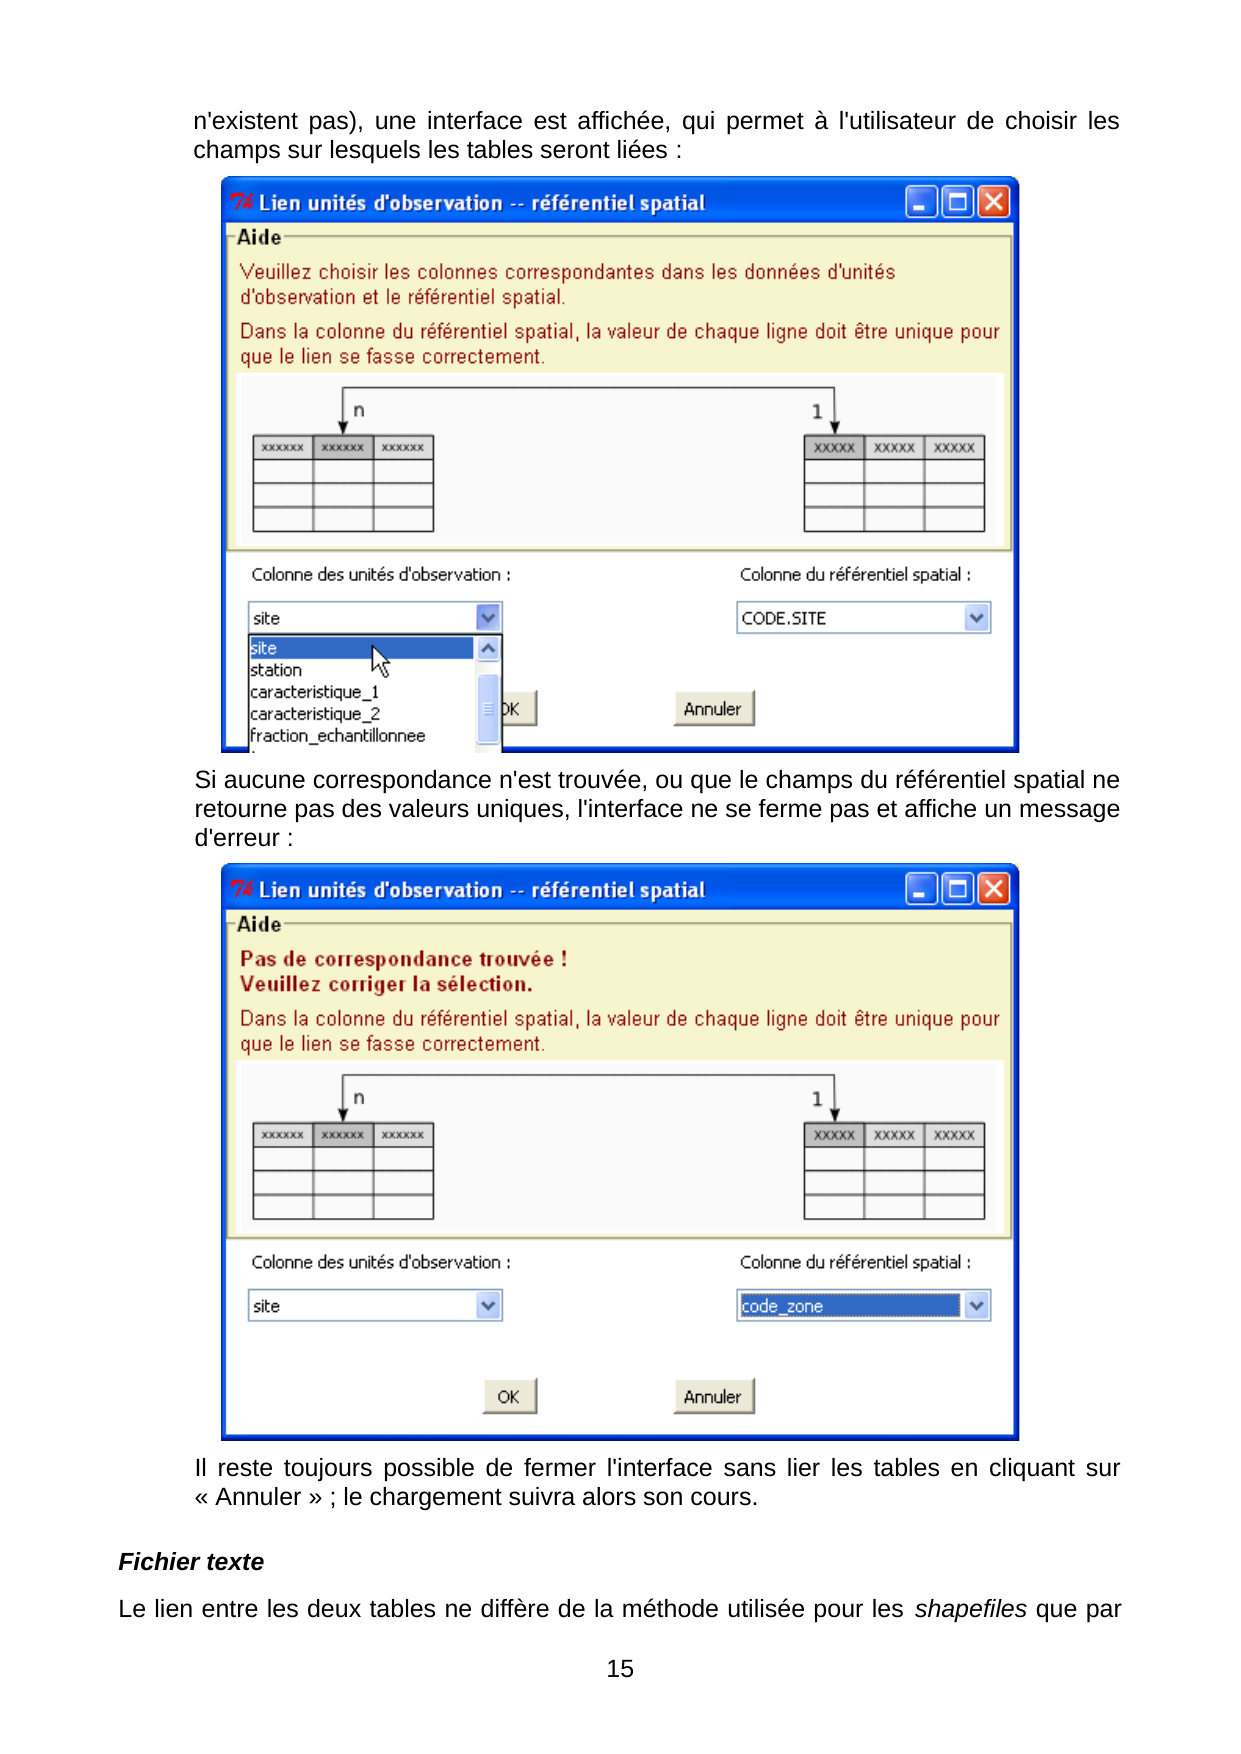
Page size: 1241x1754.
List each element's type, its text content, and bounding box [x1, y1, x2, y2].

picture [221, 863, 1020, 1441]
subtitle Fichier texte [118, 1547, 1122, 1576]
list n'existent pas), une interface est affichée, qui permet à l'utilisateur de choisir les champs sur lesquels les tables seront liées : [156, 106, 1122, 164]
text Si aucune correspondance n'est trouvée, ou que le champs du référentiel spatial ne retourne pas des valeurs uniques, l'interface ne se ferme pas et affiche un message d'erreur : [194, 765, 1122, 851]
text Il reste toujours possible de fermer l'interface sans lier les tables en cliquant sur « Annuler » ; le chargement suivra alors son cours. [194, 1453, 1122, 1510]
picture [221, 176, 1020, 753]
text Le lien entre les deux tables ne diffère de la méthode utilisée pour les shapefiles que par [118, 1594, 1122, 1623]
